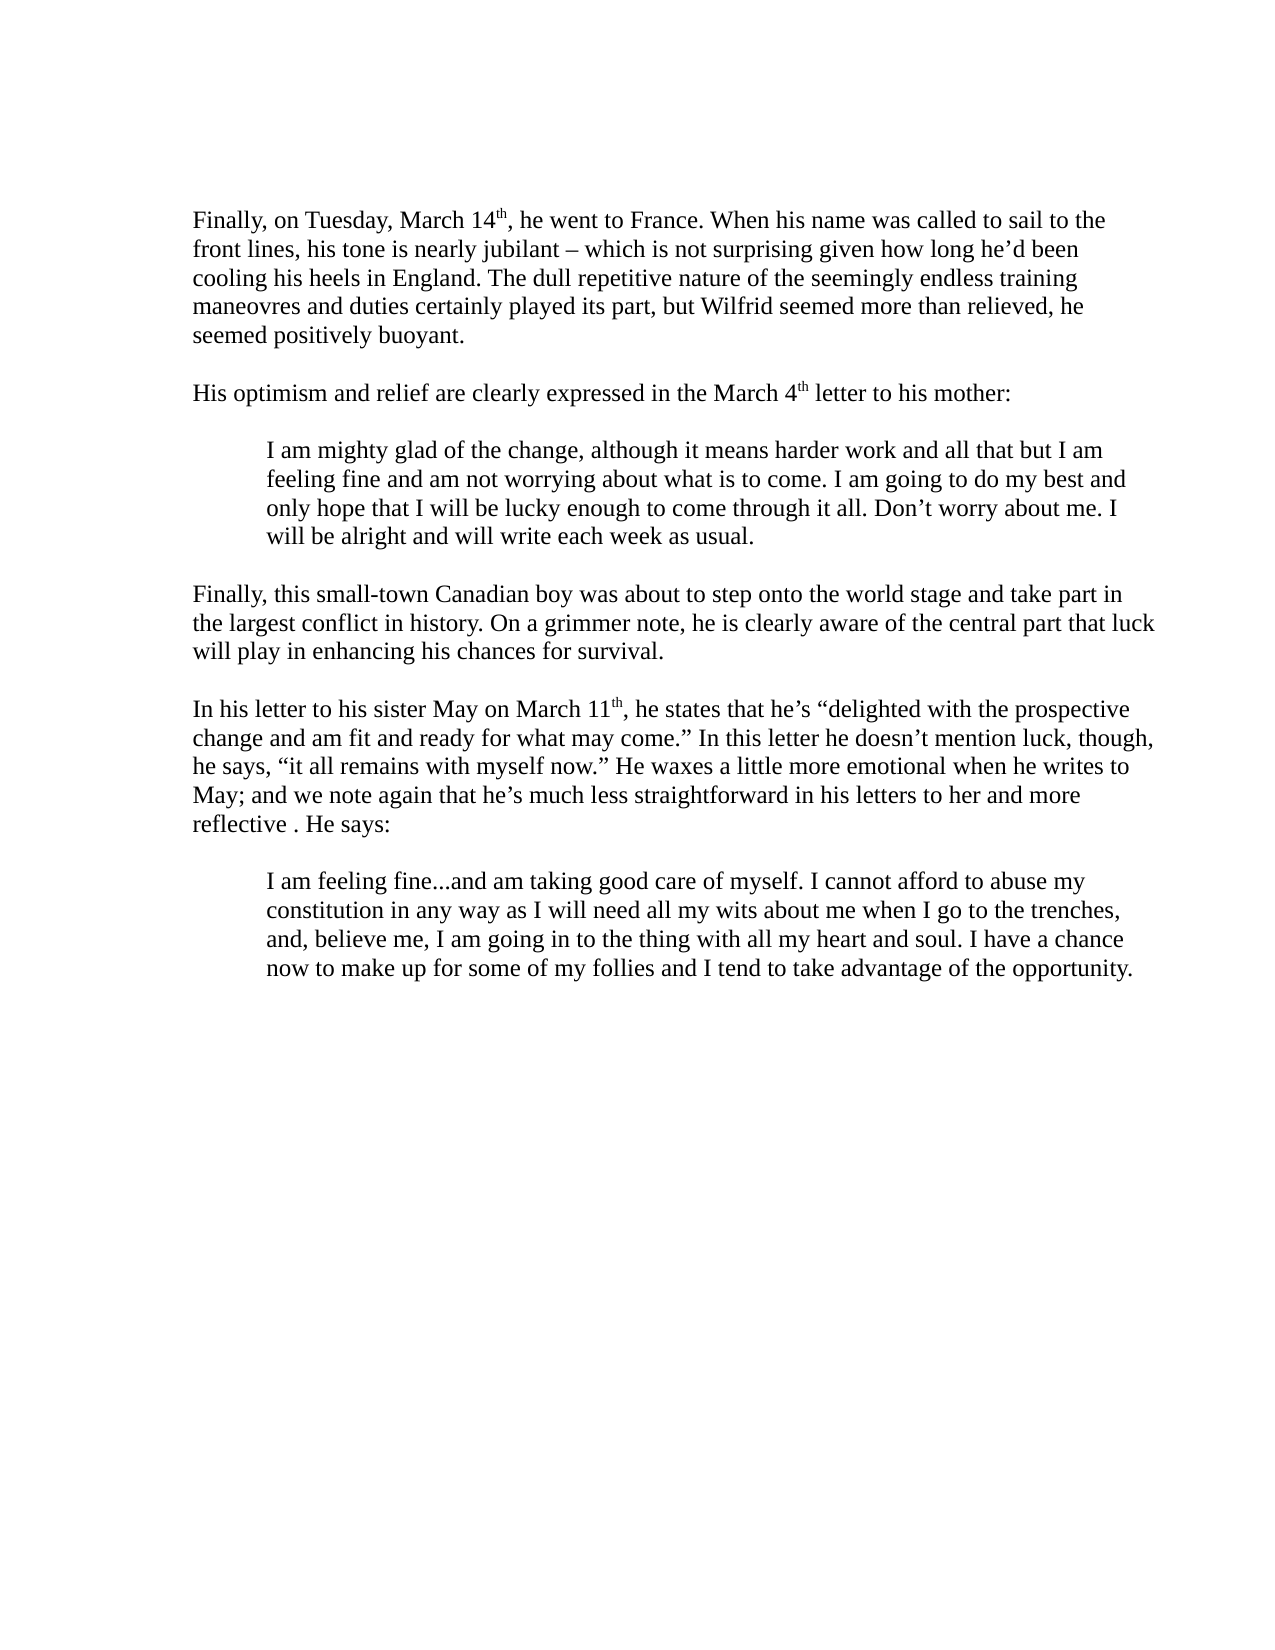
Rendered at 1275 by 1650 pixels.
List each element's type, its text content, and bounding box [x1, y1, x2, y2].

text In his letter to his sister May on March 11th, he states that he’s “delighted with the prospective change and am fit and ready for what may come.” In this letter he doesn’t mention luck, though, he says, “it all remains with myself now.” He waxes a little more emotional when he writes to May; and we note again that he’s much less straightforward in his letters to her and more reflective . He says: [192, 694, 1158, 838]
text I am feeling fine...and am taking good care of myself. I cannot afford to abuse my constitution in any way as I will need all my wits about me when I go to the trenches, and, believe me, I am going in to the thing with all my heart and soul. I have a chance now to make up for some of my follies and I tend to take advantage of the opportunity. [266, 866, 1158, 981]
text I am mighty glad of the change, although it means harder work and all that but I am feeling fine and am not worrying about what is to come. I am going to do my best and only hope that I will be lucky enough to come through it all. Don’t worry about me. I will be alright and will write each week as usual. [266, 435, 1158, 550]
text His optimism and relief are clearly expressed in the March 4th letter to his mother: [192, 378, 1158, 406]
text Finally, on Tuesday, March 14th, he went to France. When his name was called to sail to the front lines, his tone is nearly jubilant – which is not surprising given how long he’d been cooling his heels in England. The dull repetitive nature of the seemingly endless training maneovres and duties certainly played its part, but Wilfrid seemed more than relieved, he seemed positively buoyant. [192, 205, 1158, 349]
text Finally, this small-town Canadian boy was about to step onto the world stage and take part in the largest conflict in history. On a grimmer note, he is clearly aware of the central part that luck will play in enhancing his chances for survival. [192, 579, 1158, 665]
